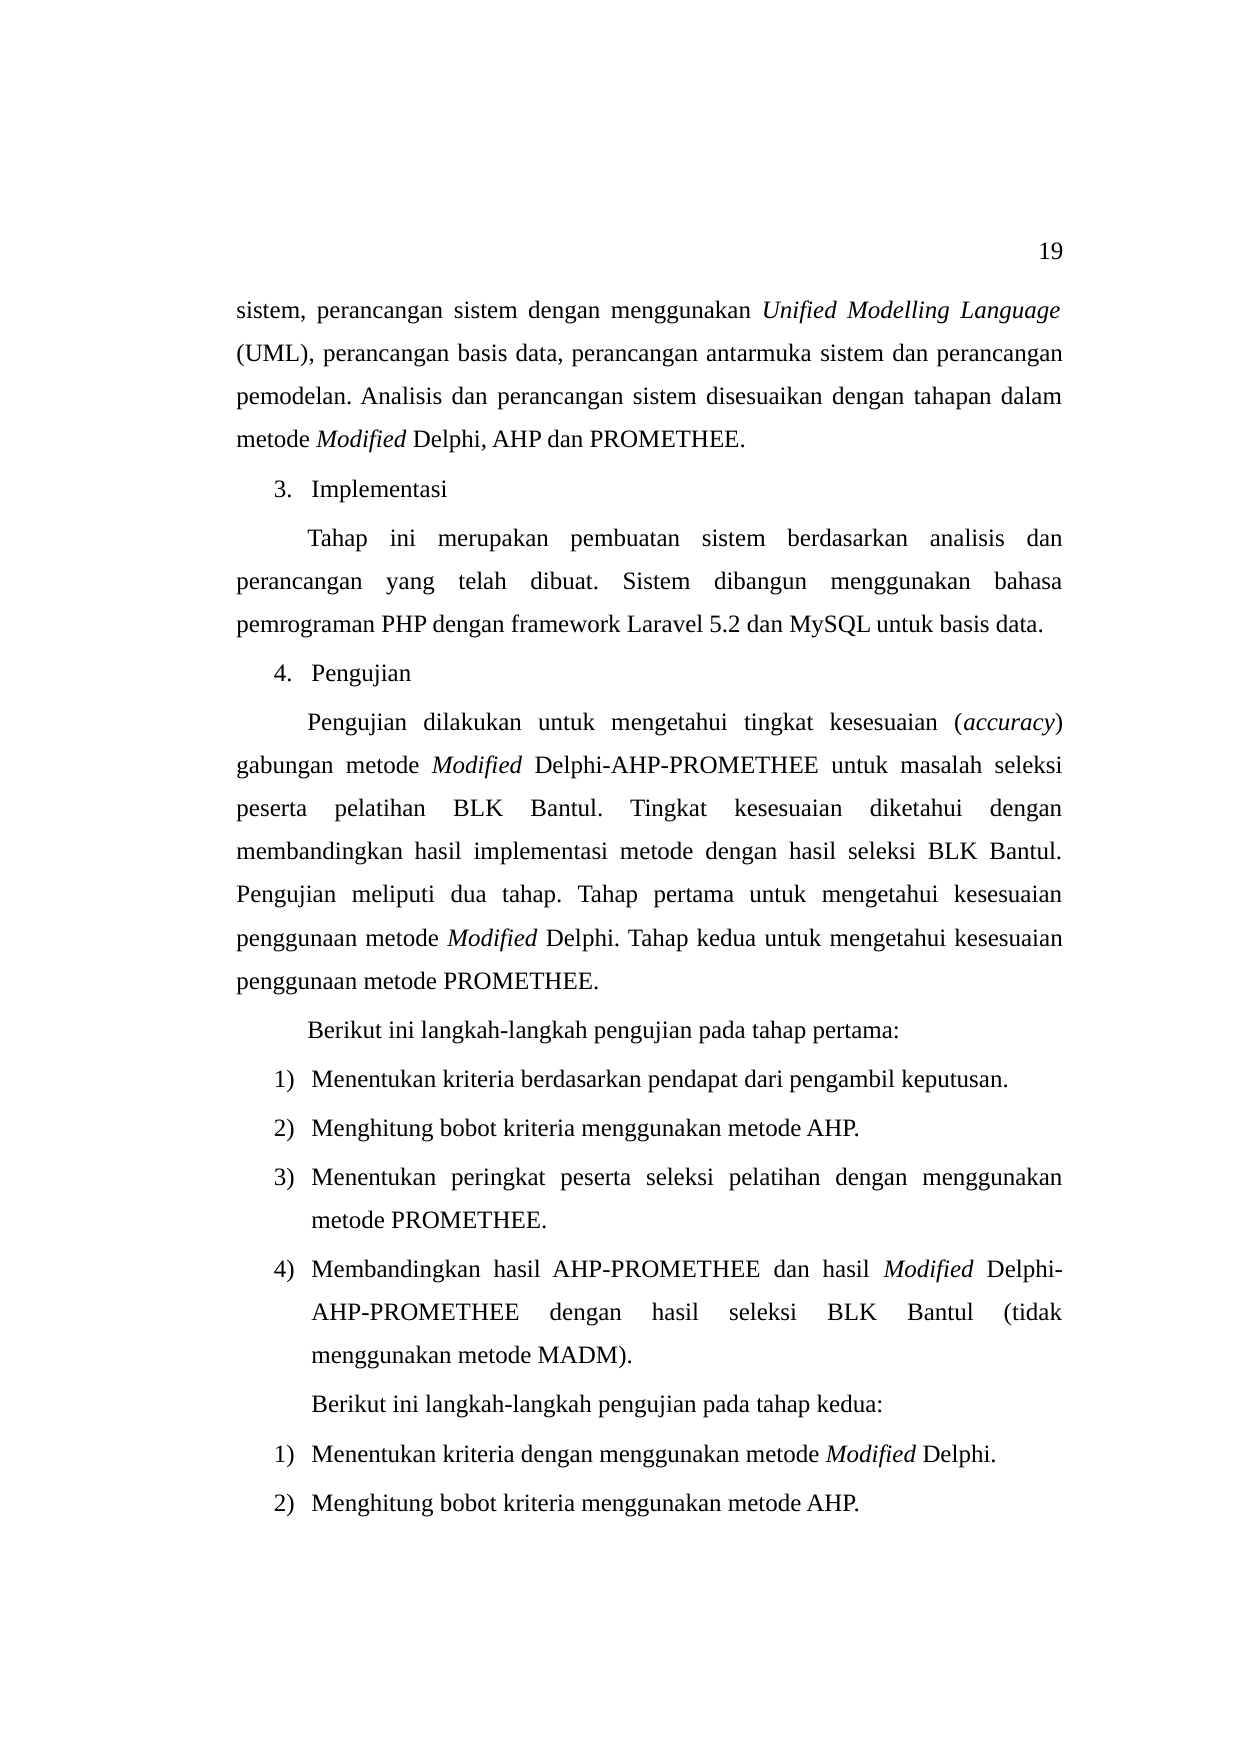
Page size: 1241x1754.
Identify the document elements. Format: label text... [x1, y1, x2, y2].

text Tahap ini merupakan pembuatan sistem berdasarkan analisis dan perancangan yang telah dibuat. Sistem dibangun menggunakan bahasa pemrograman PHP dengan framework Laravel 5.2 dan MySQL untuk basis data. [236, 523, 1063, 638]
list Menghitung bobot kriteria menggunakan metode AHP. [274, 1113, 1063, 1142]
text sistem, perancangan sistem dengan menggunakan Unified Modelling Language (UML), perancangan basis data, perancangan antarmuka sistem dan perancangan pemodelan. Analisis dan perancangan sistem disesuaikan dengan tahapan dalam metode Modified Delphi, AHP dan PROMETHEE. [236, 295, 1063, 453]
list Membandingkan hasil AHP-PROMETHEE dan hasil Modified Delphi-AHP-PROMETHEE dengan hasil seleksi BLK Bantul (tidak menggunakan metode MADM). [274, 1254, 1063, 1369]
list Menentukan kriteria dengan menggunakan metode Modified Delphi. [274, 1439, 1063, 1467]
list Menghitung bobot kriteria menggunakan metode AHP. [274, 1488, 1063, 1516]
text Berikut ini langkah-langkah pengujian pada tahap pertama: [236, 1015, 1063, 1044]
list Menentukan kriteria berdasarkan pendapat dari pengambil keputusan. [274, 1064, 1063, 1093]
list Implementasi [274, 474, 1063, 502]
list Menentukan peringkat peserta seleksi pelatihan dengan menggunakan metode PROMETHEE. [274, 1162, 1063, 1234]
list Berikut ini langkah-langkah pengujian pada tahap kedua: [274, 1389, 1063, 1418]
text Pengujian dilakukan untuk mengetahui tingkat kesesuaian (accuracy) gabungan metode Modified Delphi-AHP-PROMETHEE untuk masalah seleksi peserta pelatihan BLK Bantul. Tingkat kesesuaian diketahui dengan membandingkan hasil implementasi metode dengan hasil seleksi BLK Bantul. Pengujian meliputi dua tahap. Tahap pertama untuk mengetahui kesesuaian penggunaan metode Modified Delphi. Tahap kedua untuk mengetahui kesesuaian penggunaan metode PROMETHEE. [236, 707, 1063, 994]
list Pengujian [274, 658, 1063, 687]
